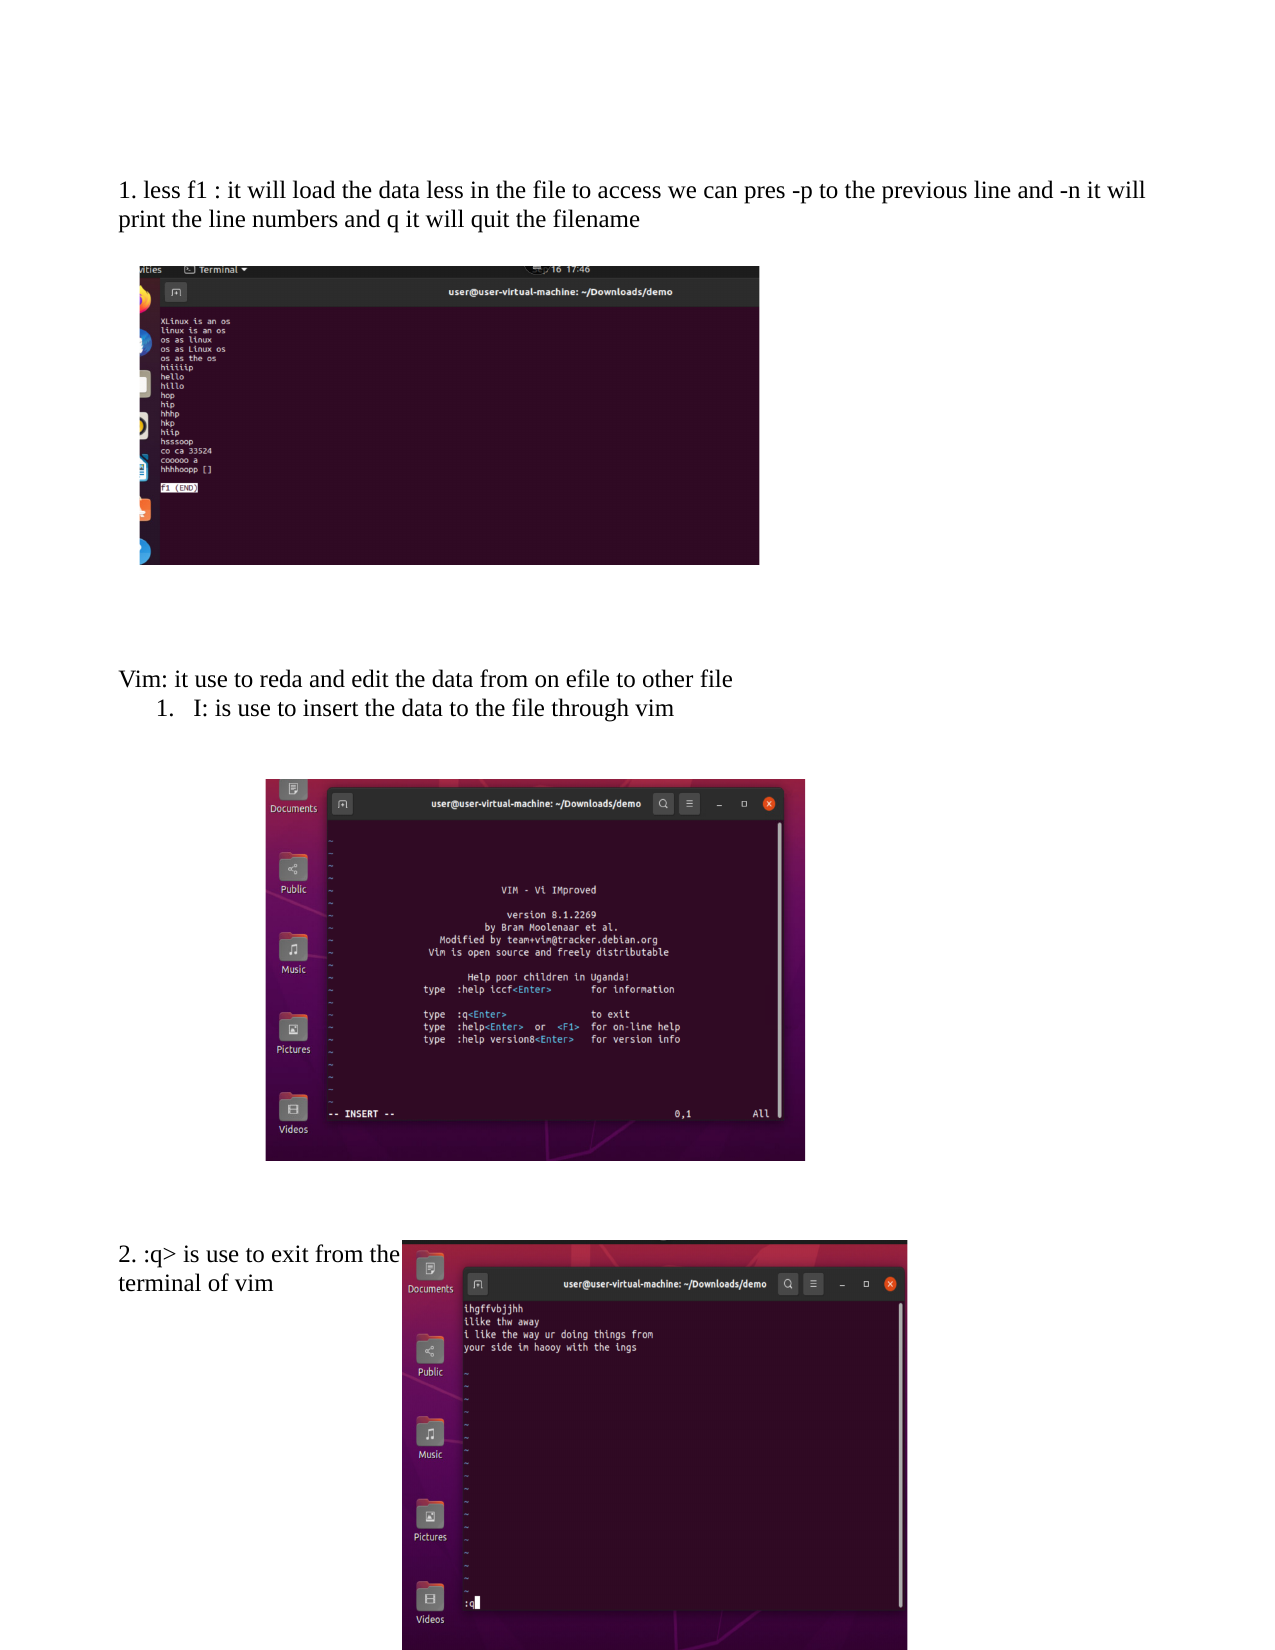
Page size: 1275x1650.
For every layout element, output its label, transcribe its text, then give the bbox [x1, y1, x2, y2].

list I: is use to insert the data to the file through vim [156, 693, 1157, 722]
picture [402, 1240, 908, 1650]
text 2. :q> is use to exit from the terminal of vim [118, 1239, 1157, 1297]
picture [265, 779, 806, 1161]
text Vim: it use to reda and edit the data from on efile to other file [118, 664, 1157, 693]
text 1. less f1 : it will load the data less in the file to access we can pres -p to the previous line and -n it will print the line numbers and q it will quit the filename [118, 176, 1157, 233]
picture [139, 266, 760, 565]
